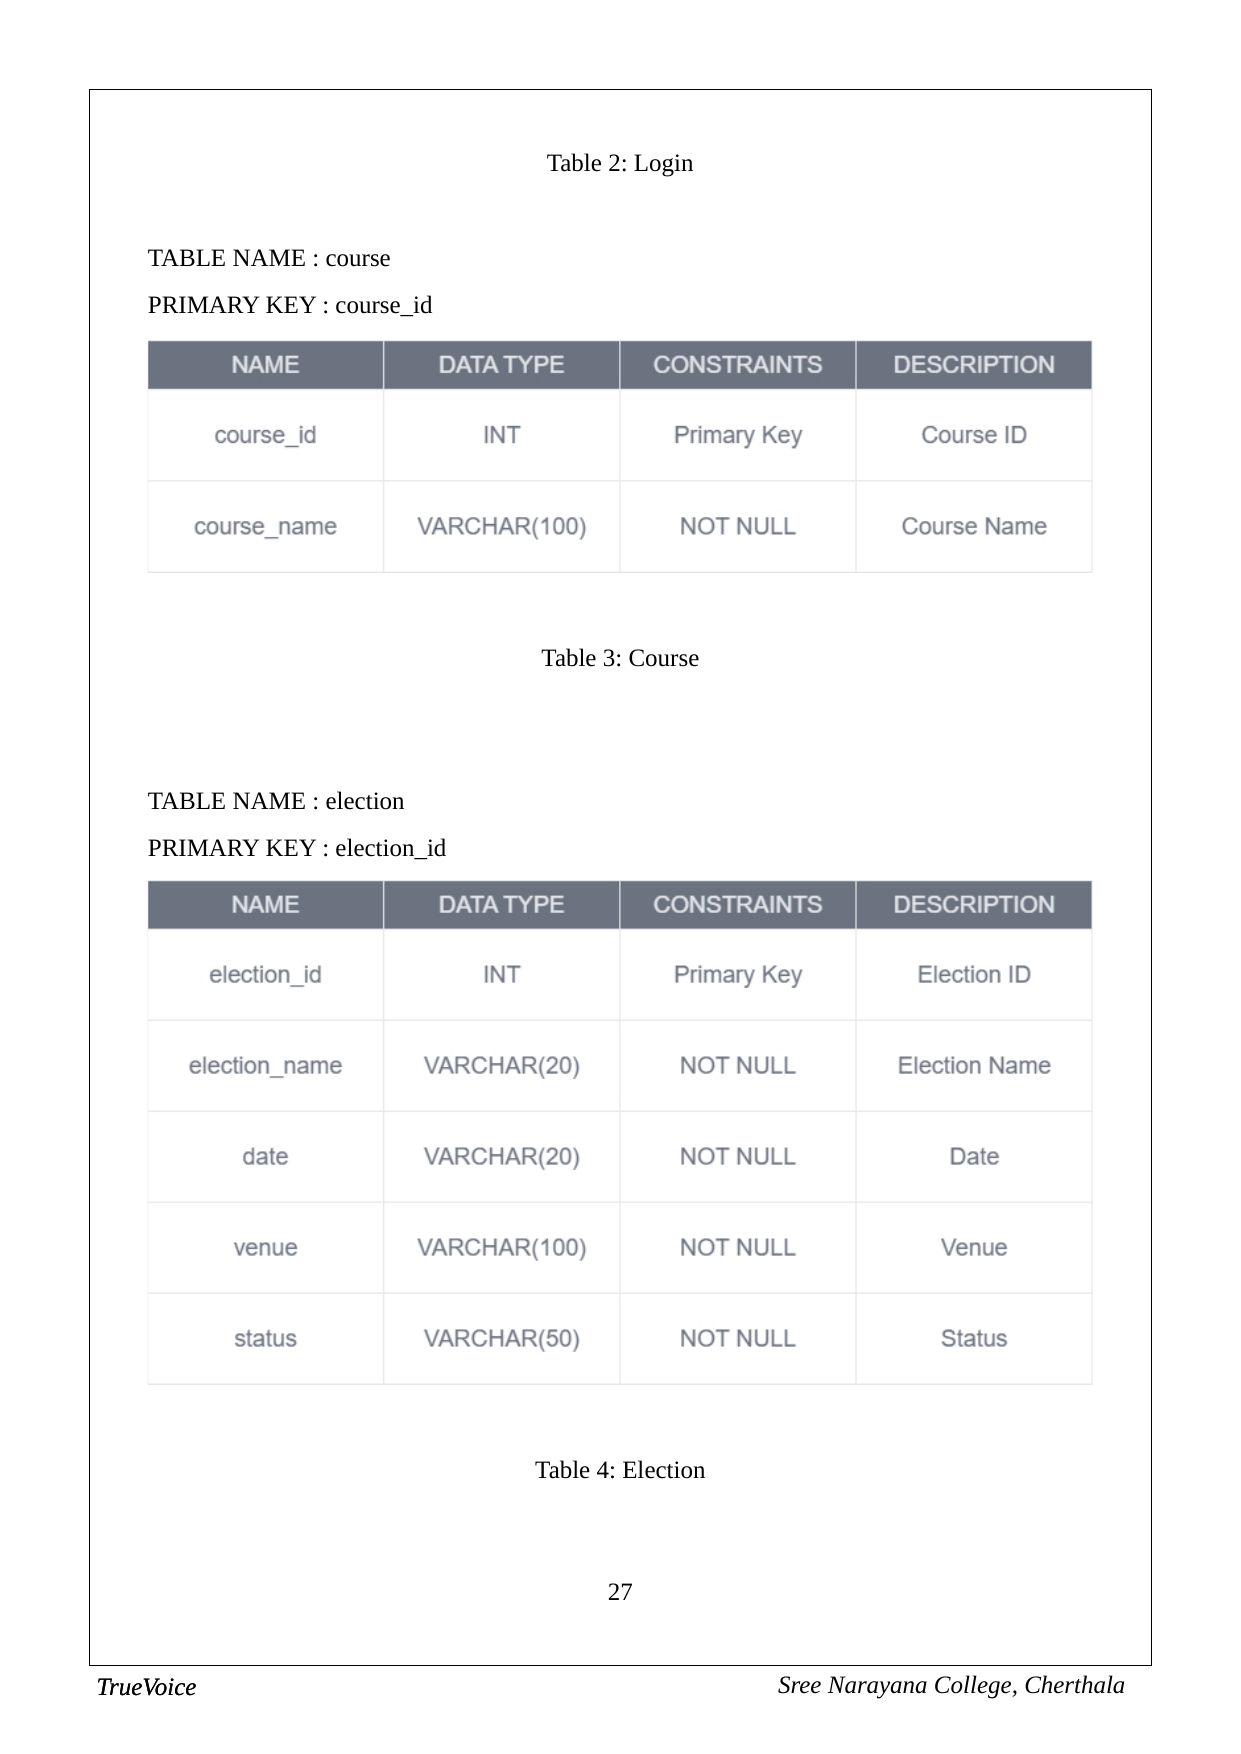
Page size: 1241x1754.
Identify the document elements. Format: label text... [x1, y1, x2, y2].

text PRIMARY KEY : course_id [148, 291, 1092, 319]
picture [147, 340, 1093, 573]
text TABLE NAME : course [148, 243, 1092, 272]
text Table 4: Election [148, 1456, 1092, 1484]
text Table 2: Login [148, 148, 1092, 176]
text TABLE NAME : election [148, 786, 1092, 814]
picture [147, 880, 1093, 1385]
text PRIMARY KEY : election_id [148, 833, 1092, 862]
text Table 3: Course [148, 643, 1092, 672]
